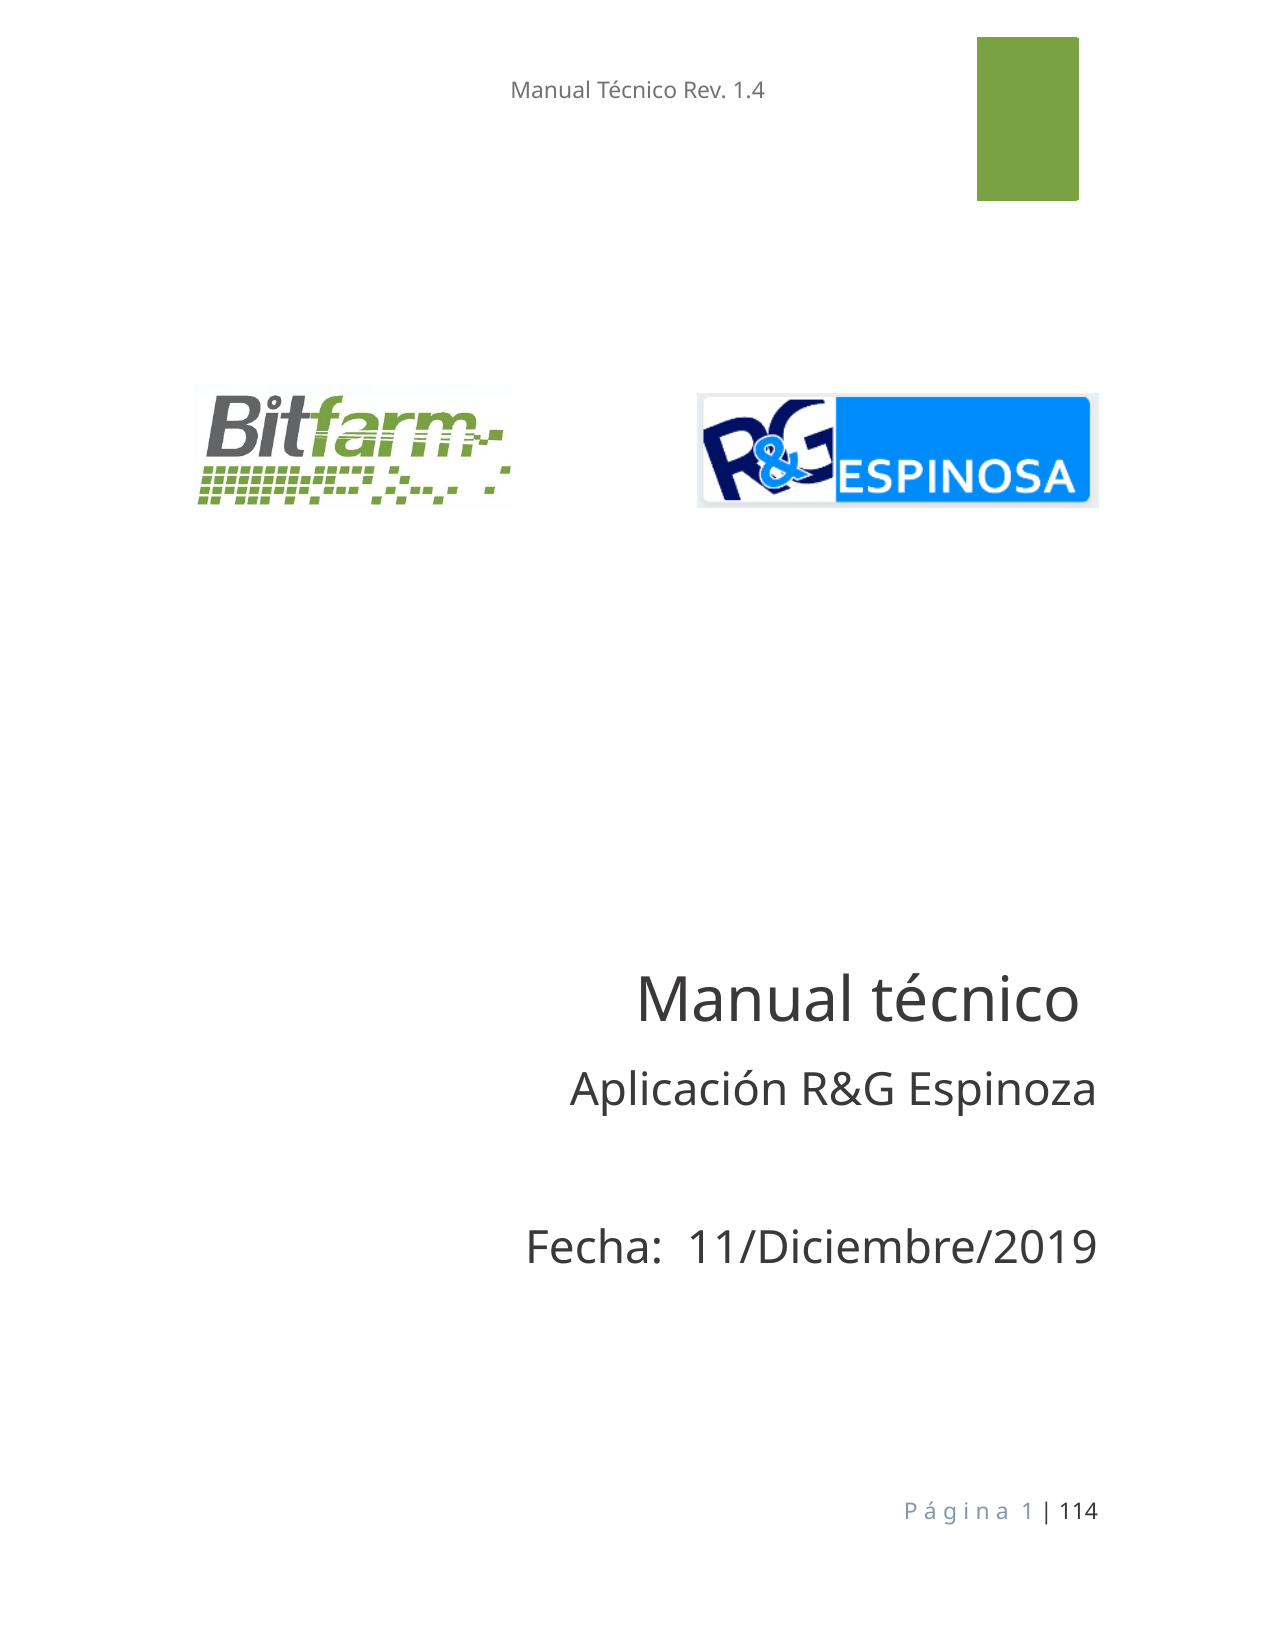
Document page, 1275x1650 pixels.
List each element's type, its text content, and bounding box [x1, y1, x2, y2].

text Fecha: 11/Diciembre/2019 [177, 1215, 1098, 1277]
text Aplicación R&G Espinoza [177, 1057, 1098, 1119]
text Manual técnico [177, 955, 1098, 1040]
picture [696, 393, 1099, 508]
picture [193, 384, 513, 507]
